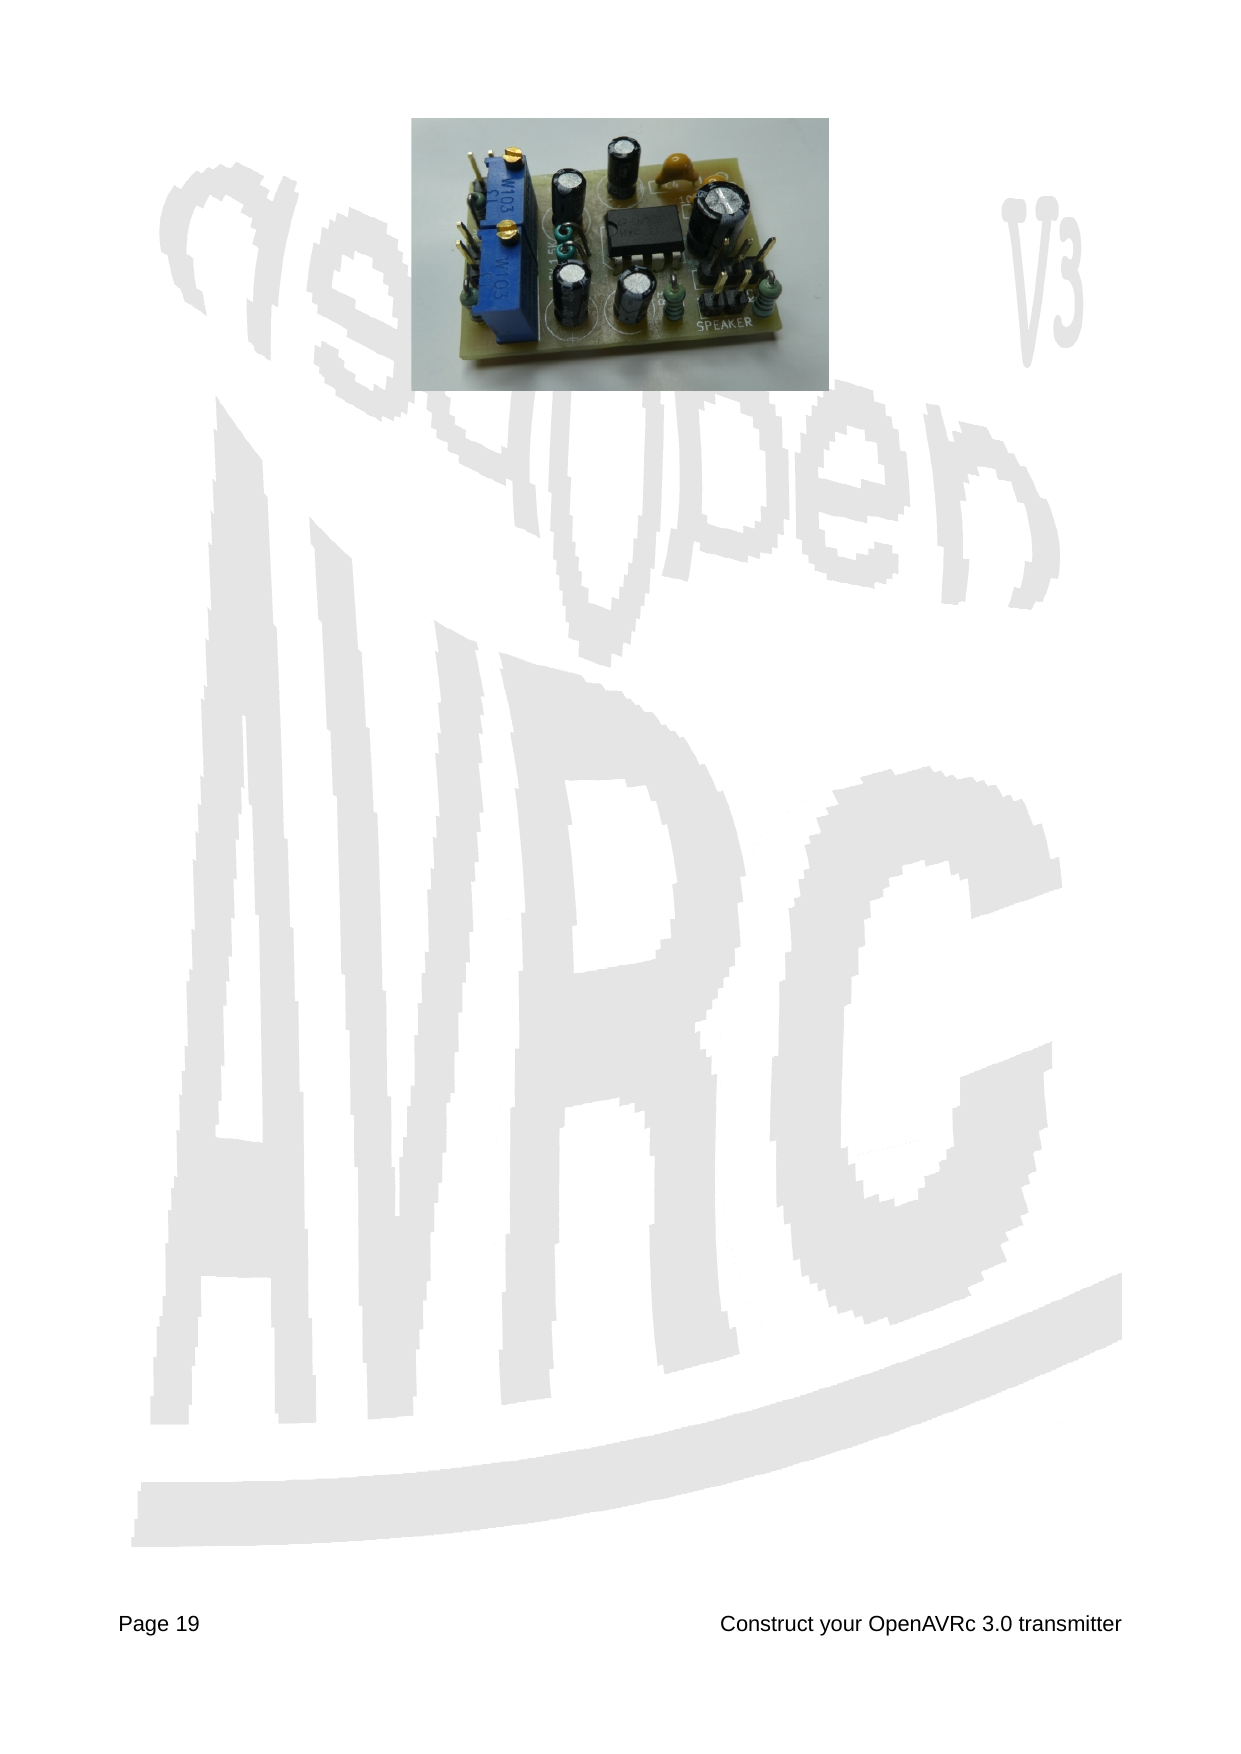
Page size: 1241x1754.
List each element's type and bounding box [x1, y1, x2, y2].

picture [411, 118, 829, 391]
